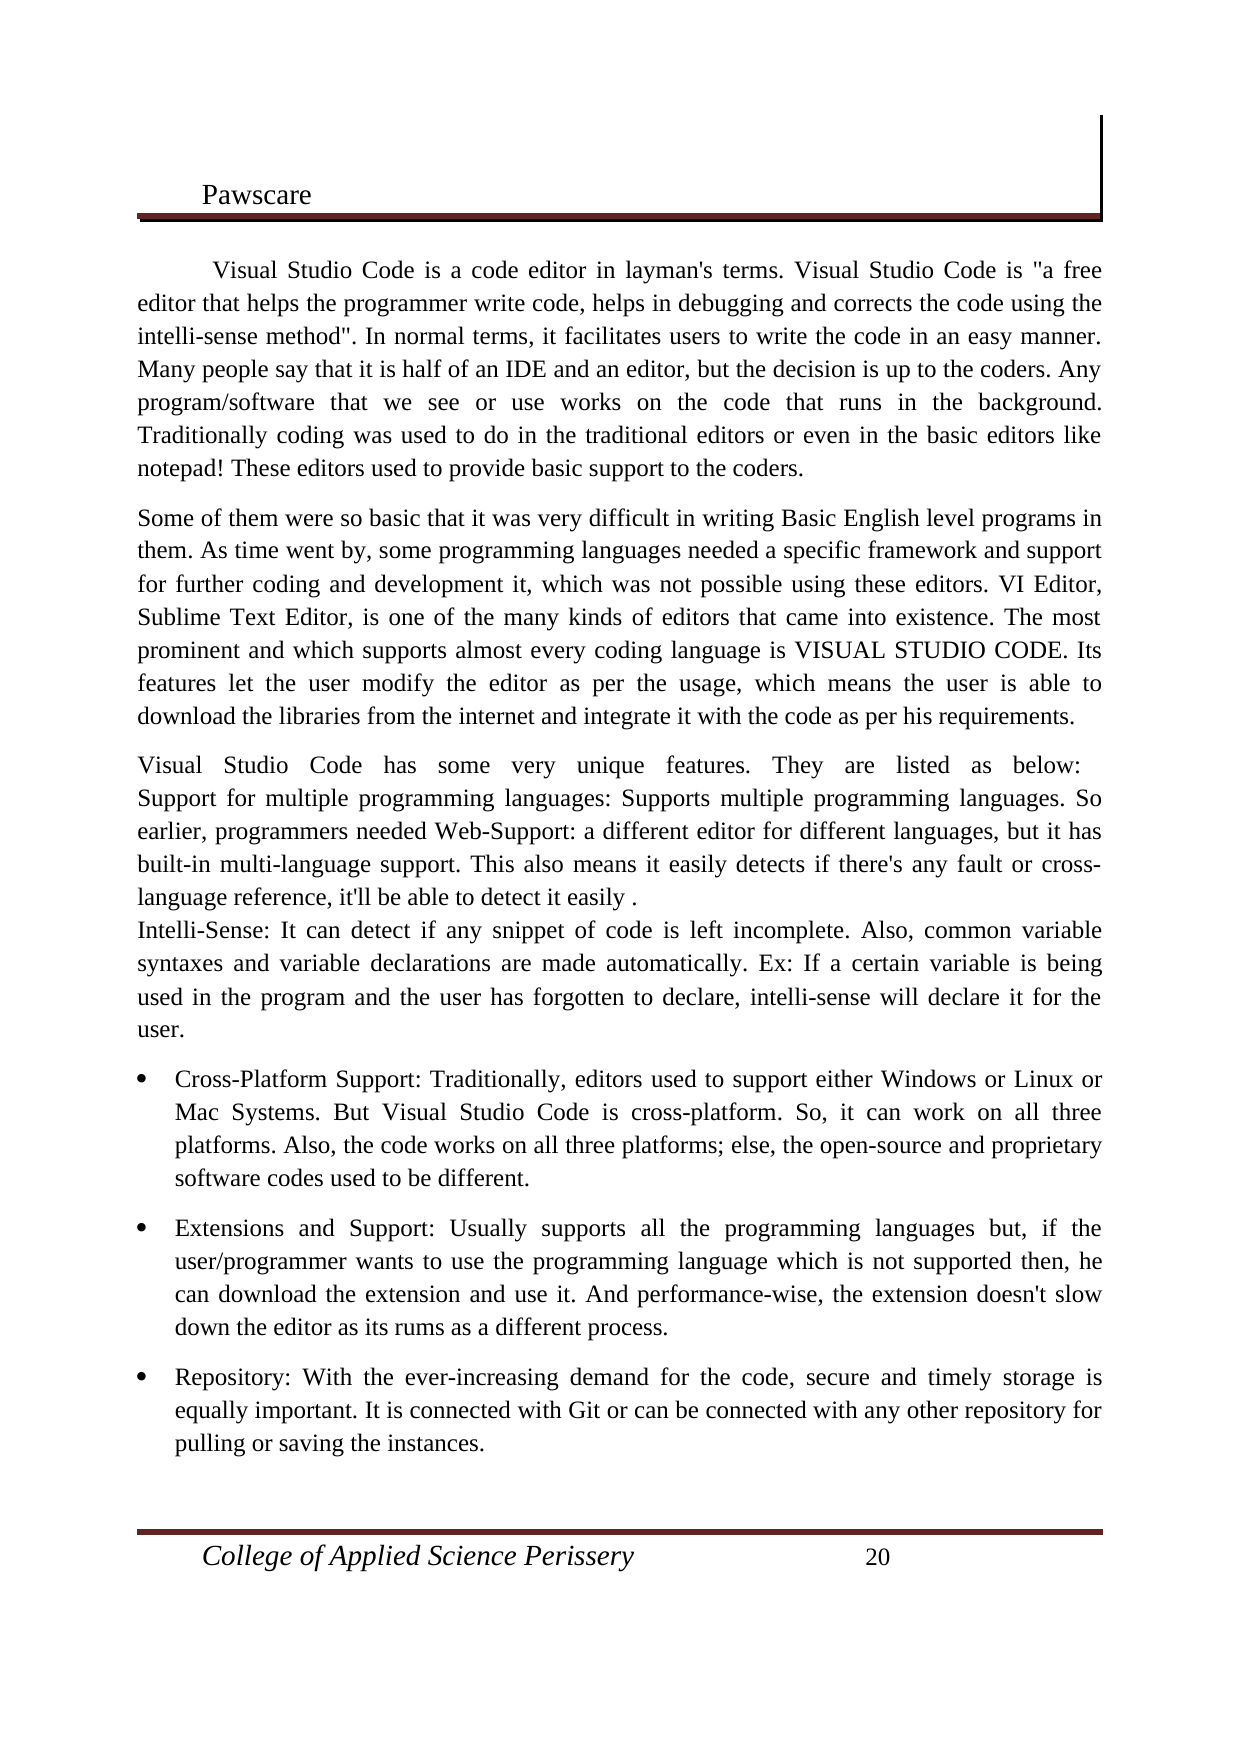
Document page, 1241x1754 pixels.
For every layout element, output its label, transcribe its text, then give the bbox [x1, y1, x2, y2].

list Cross-Platform Support: Traditionally, editors used to support either Windows or Linux or Mac Systems. But Visual Studio Code is cross-platform. So, it can work on all three platforms. Also, the code works on all three platforms; else, the open-source and proprietary software codes used to be different. [137, 1064, 1103, 1192]
text Some of them were so basic that it was very difficult in writing Basic English level programs in them. As time went by, some programming languages needed a specific framework and support for further coding and development it, which was not possible using these editors. VI Editor, Sublime Text Editor, is one of the many kinds of editors that came into existence. The most prominent and which supports almost every coding language is VISUAL STUDIO CODE. Its features let the user modify the editor as per the usage, which means the user is able to download the libraries from the internet and integrate it with the code as per his requirements. [137, 503, 1103, 729]
text Visual Studio Code has some very unique features. They are listed as below: Support for multiple programming languages: Supports multiple programming languages. So earlier, programmers needed Web-Support: a different editor for different languages, but it has built-in multi-language support. This also means it easily detects if there's any fault or cross-language reference, it'll be able to detect it easily . Intelli-Sense: It can detect if any snippet of code is left incomplete. Also, common variable syntaxes and variable declarations are made automatically. Ex: If a certain variable is being used in the program and the user has forgotten to declare, intelli-sense will declare it for the user. [137, 750, 1103, 1043]
list Repository: With the ever-increasing demand for the code, secure and timely storage is equally important. It is connected with Git or can be connected with any other repository for pulling or saving the instances. [137, 1362, 1103, 1457]
text Visual Studio Code is a code editor in layman's terms. Visual Studio Code is "a free editor that helps the programmer write code, helps in debugging and corrects the code using the intelli-sense method". In normal terms, it facilitates users to write the code in an easy manner. Many people say that it is half of an IDE and an editor, but the decision is up to the coders. Any program/software that we see or use works on the code that runs in the background. Traditionally coding was used to do in the traditional editors or even in the basic editors like notepad! These editors used to provide basic support to the coders. [137, 222, 1103, 482]
list Extensions and Support: Usually supports all the programming languages but, if the user/programmer wants to use the programming language which is not supported then, he can download the extension and use it. And performance-wise, the extension doesn't slow down the editor as its rums as a different process. [137, 1213, 1103, 1341]
